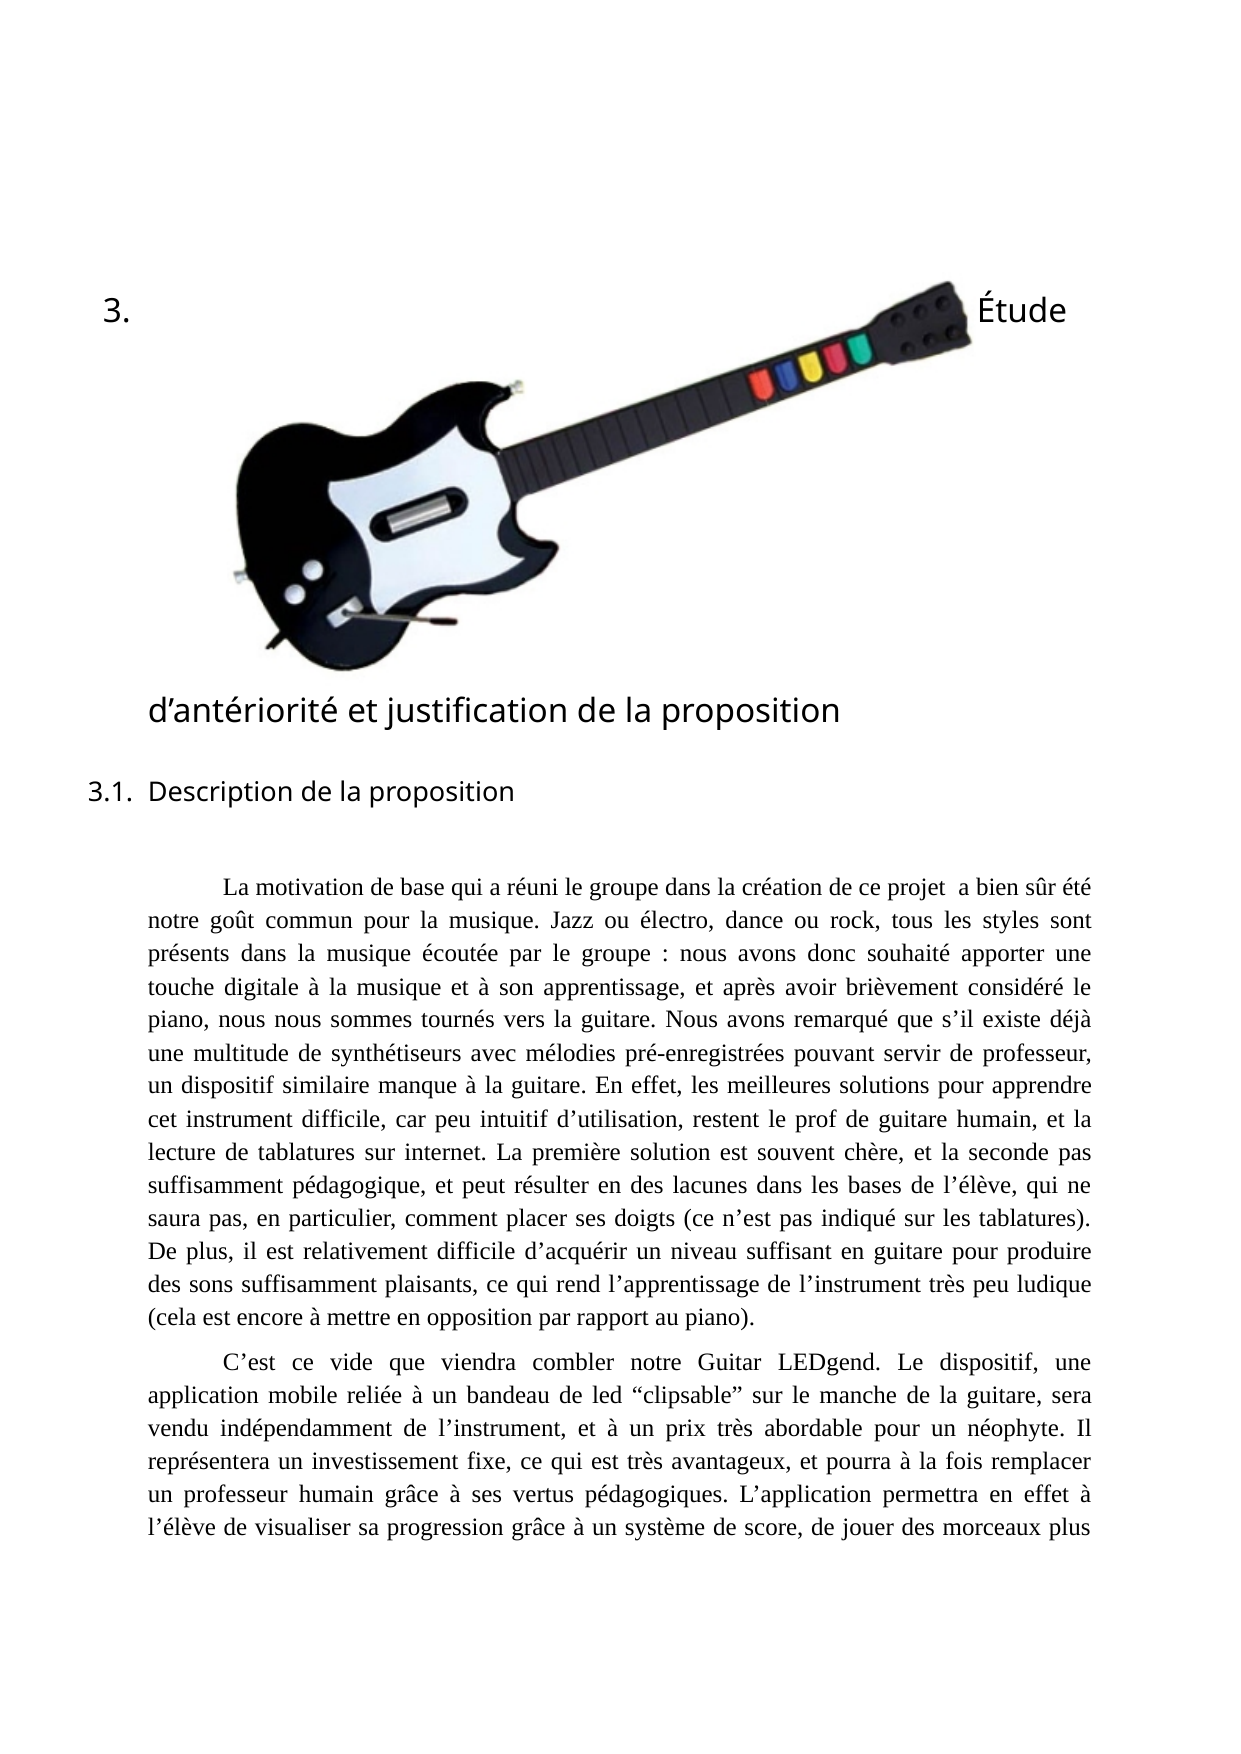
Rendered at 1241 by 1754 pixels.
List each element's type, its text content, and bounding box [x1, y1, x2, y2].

text C’est ce vide que viendra combler notre Guitar LEDgend. Le dispositif, une application mobile reliée à un bandeau de led “clipsable” sur le manche de la guitare, sera vendu indépendamment de l’instrument, et à un prix très abordable pour un néophyte. Il représentera un investissement fixe, ce qui est très avantageux, et pourra à la fois remplacer un professeur humain grâce à ses vertus pédagogiques. L’application permettra en effet à l’élève de visualiser sa progression grâce à un système de score, de jouer des morceaux plus [148, 1347, 1093, 1541]
subtitle Description de la proposition [88, 772, 1093, 809]
subtitle Étude d’antériorité et justification de la proposition [103, 286, 1093, 732]
text La motivation de base qui a réuni le groupe dans la création de ce projet a bien sûr été notre goût commun pour la musique. Jazz ou électro, dance ou rock, tous les styles sont présents dans la musique écoutée par le groupe : nous avons donc souhaité apporter une touche digitale à la musique et à son apprentissage, et après avoir brièvement considéré le piano, nous nous sommes tournés vers la guitare. Nous avons remarqué que s’il existe déjà une multitude de synthétiseurs avec mélodies pré-enregistrées pouvant servir de professeur, un dispositif similaire manque à la guitare. En effet, les meilleures solutions pour apprendre cet instrument difficile, car peu intuitif d’utilisation, restent le prof de guitare humain, et la lecture de tablatures sur internet. La première solution est souvent chère, et la seconde pas suffisamment pédagogique, et peut résulter en des lacunes dans les bases de l’élève, qui ne saura pas, en particulier, comment placer ses doigts (ce n’est pas indiqué sur les tablatures). De plus, il est relativement difficile d’acquérir un niveau suffisant en guitare pour produire des sons suffisamment plaisants, ce qui rend l’apprentissage de l’instrument très peu ludique (cela est encore à mettre en opposition par rapport au piano). [148, 872, 1093, 1331]
